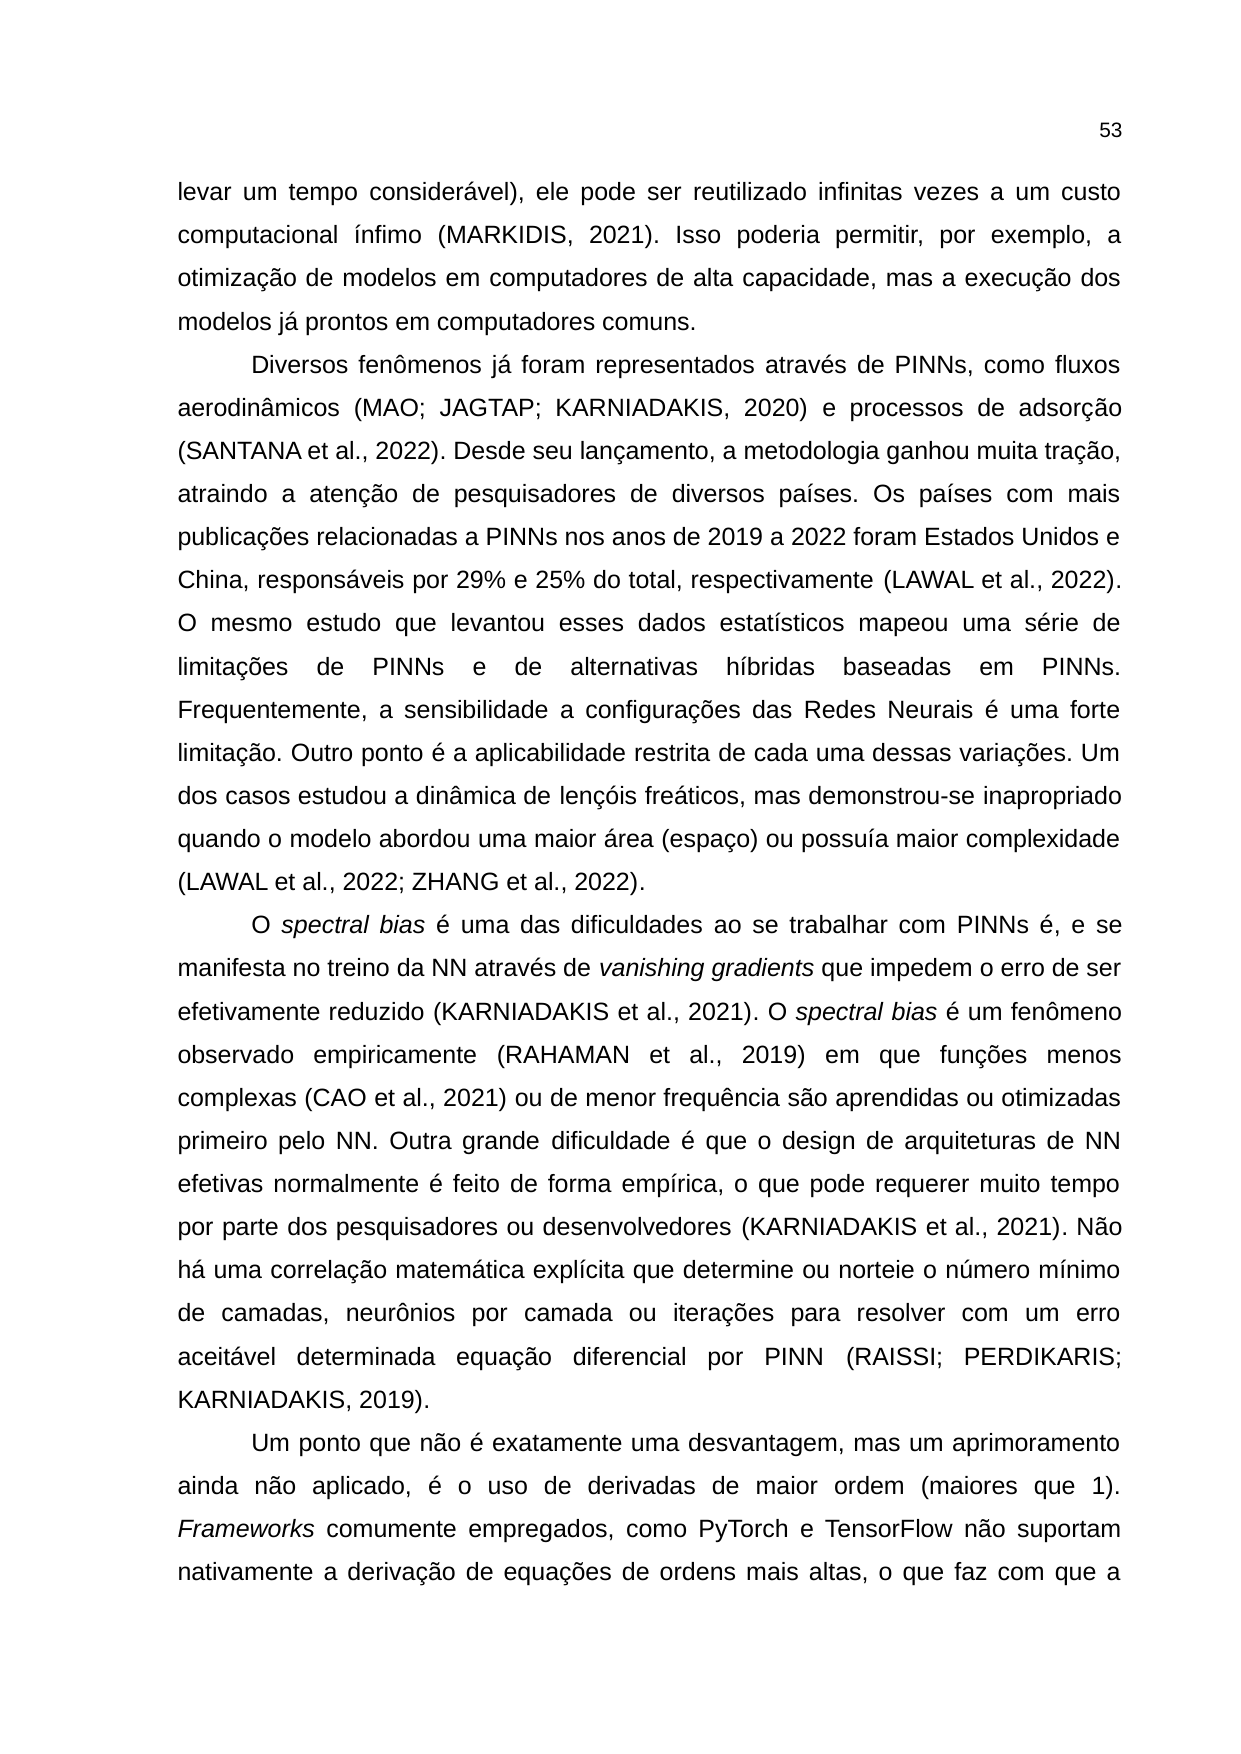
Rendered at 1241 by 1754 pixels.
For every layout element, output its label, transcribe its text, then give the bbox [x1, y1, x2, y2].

text levar um tempo considerável), ele pode ser reutilizado infinitas vezes a um custo computacional ínfimo (MARKIDIS, 2021). Isso poderia permitir, por exemplo, a otimização de modelos em computadores de alta capacidade, mas a execução dos modelos já prontos em computadores comuns. [177, 177, 1122, 335]
text Diversos fenômenos já foram representados através de PINNs, como fluxos aerodinâmicos (MAO; JAGTAP; KARNIADAKIS, 2020) e processos de adsorção (SANTANA et al., 2022). Desde seu lançamento, a metodologia ganhou muita tração, atraindo a atenção de pesquisadores de diversos países. Os países com mais publicações relacionadas a PINNs nos anos de 2019 a 2022 foram Estados Unidos e China, responsáveis por 29% e 25% do total, respectivamente (LAWAL et al., 2022). O mesmo estudo que levantou esses dados estatísticos mapeou uma série de limitações de PINNs e de alternativas híbridas baseadas em PINNs. Frequentemente, a sensibilidade a configurações das Redes Neurais é uma forte limitação. Outro ponto é a aplicabilidade restrita de cada uma dessas variações. Um dos casos estudou a dinâmica de lençóis freáticos, mas demonstrou-se inapropriado quando o modelo abordou uma maior área (espaço) ou possuía maior complexidade (LAWAL et al., 2022; ZHANG et al., 2022). [177, 349, 1122, 896]
text Um ponto que não é exatamente uma desvantagem, mas um aprimoramento ainda não aplicado, é o uso de derivadas de maior ordem (maiores que 1). Frameworks comumente empregados, como PyTorch e TensorFlow não suportam nativamente a derivação de equações de ordens mais altas, o que faz com que a [177, 1428, 1122, 1586]
text O spectral bias é uma das dificuldades ao se trabalhar com PINNs é, e se manifesta no treino da NN através de vanishing gradients que impedem o erro de ser efetivamente reduzido (KARNIADAKIS et al., 2021). O spectral bias é um fenômeno observado empiricamente (RAHAMAN et al., 2019) em que funções menos complexas (CAO et al., 2021) ou de menor frequência são aprendidas ou otimizadas primeiro pelo NN. Outra grande dificuldade é que o design de arquiteturas de NN efetivas normalmente é feito de forma empírica, o que pode requerer muito tempo por parte dos pesquisadores ou desenvolvedores (KARNIADAKIS et al., 2021). Não há uma correlação matemática explícita que determine ou norteie o número mínimo de camadas, neurônios por camada ou iterações para resolver com um erro aceitável determinada equação diferencial por PINN (RAISSI; PERDIKARIS; KARNIADAKIS, 2019). [177, 910, 1122, 1413]
